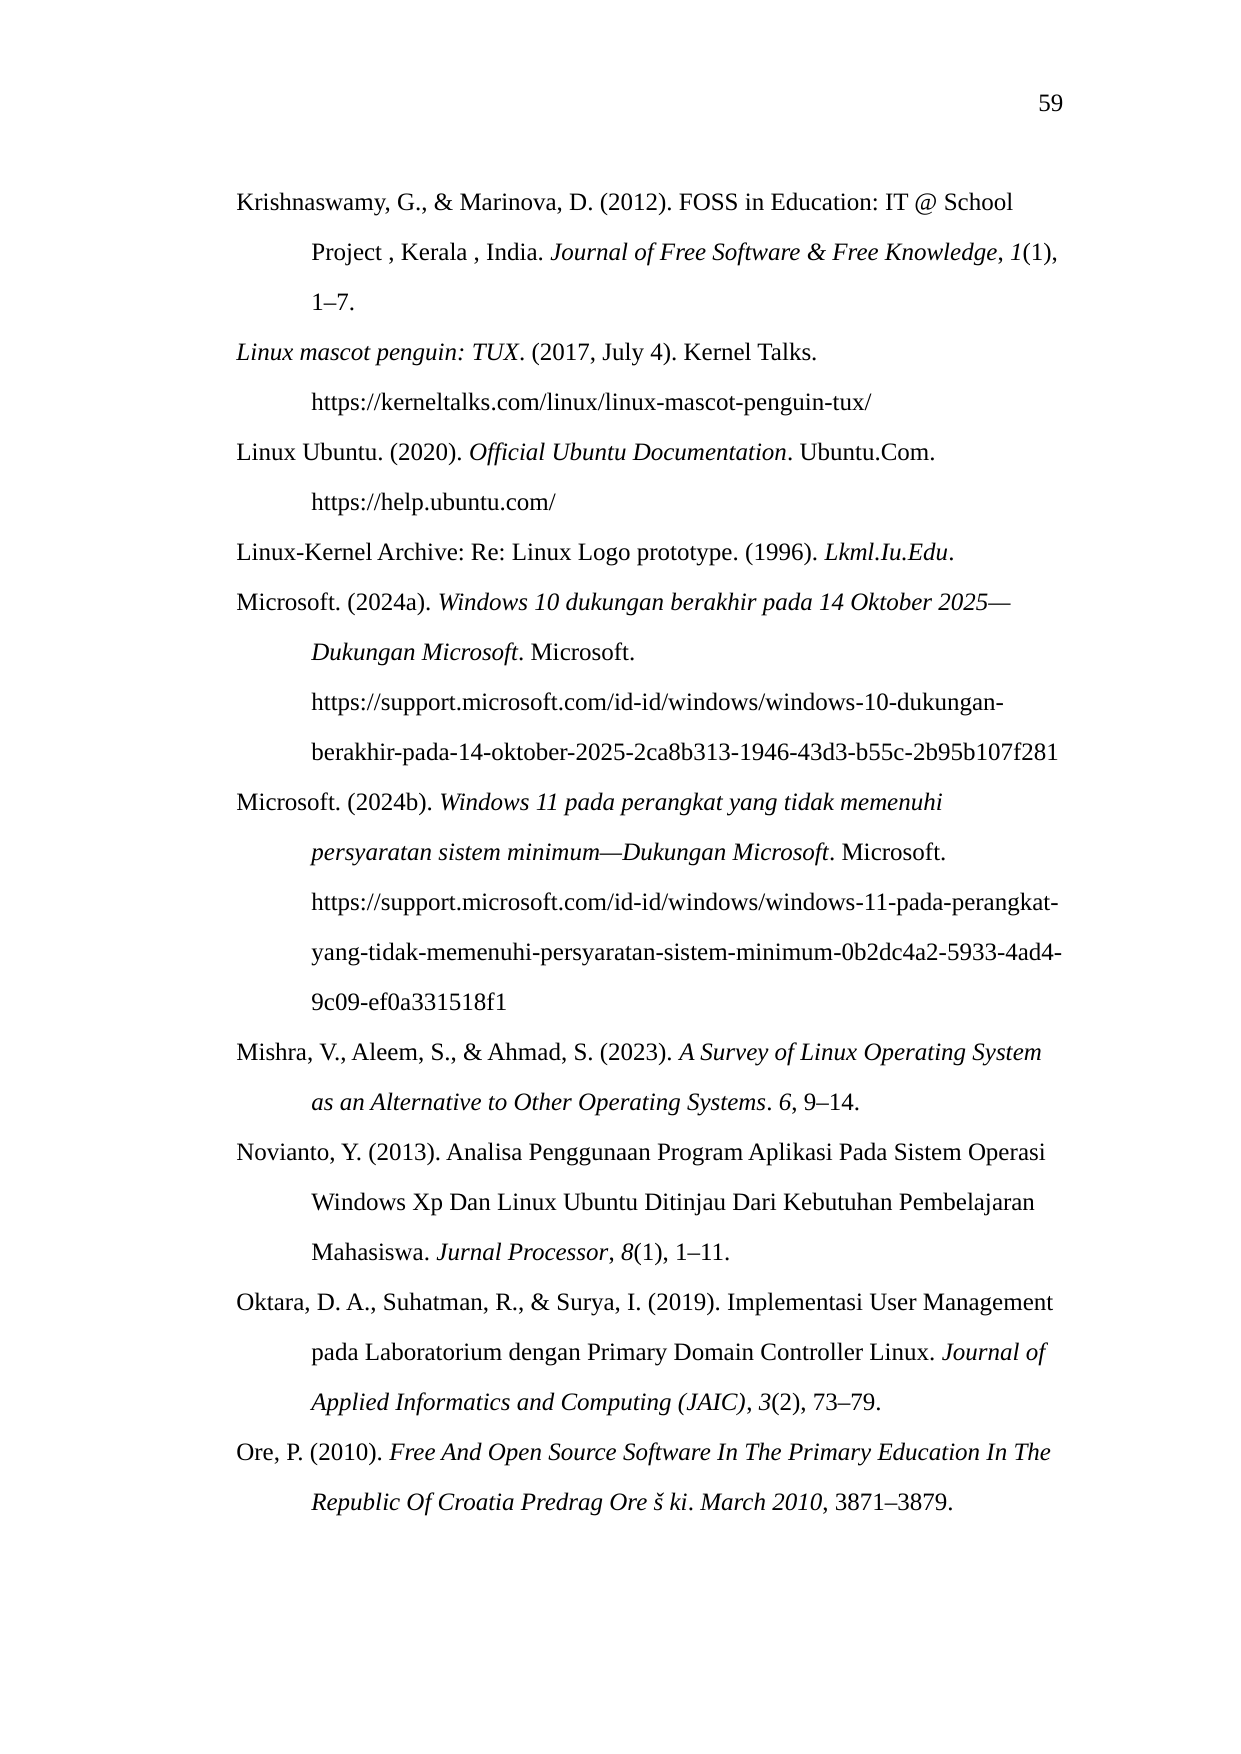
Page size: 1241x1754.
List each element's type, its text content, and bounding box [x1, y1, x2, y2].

text Linux-Kernel Archive: Re: Linux Logo prototype. (1996). Lkml.Iu.Edu. [236, 515, 1063, 565]
text Microsoft. (2024a). Windows 10 dukungan berakhir pada 14 Oktober 2025—Dukungan Microsoft. Microsoft. https://support.microsoft.com/id-id/windows/windows-10-dukungan-berakhir-pada-14-oktober-2025-2ca8b313-1946-43d3-b55c-2b95b107f281 [236, 565, 1063, 765]
text Linux mascot penguin: TUX. (2017, July 4). Kernel Talks. https://kerneltalks.com/linux/linux-mascot-penguin-tux/ [236, 315, 1063, 415]
text Oktara, D. A., Suhatman, R., & Surya, I. (2019). Implementasi User Management pada Laboratorium dengan Primary Domain Controller Linux. Journal of Applied Informatics and Computing (JAIC), 3(2), 73–79. [236, 1265, 1063, 1415]
text Linux Ubuntu. (2020). Official Ubuntu Documentation. Ubuntu.Com. https://help.ubuntu.com/ [236, 415, 1063, 515]
text Microsoft. (2024b). Windows 11 pada perangkat yang tidak memenuhi persyaratan sistem minimum—Dukungan Microsoft. Microsoft. https://support.microsoft.com/id-id/windows/windows-11-pada-perangkat-yang-tidak-memenuhi-persyaratan-sistem-minimum-0b2dc4a2-5933-4ad4-9c09-ef0a331518f1 [236, 765, 1063, 1015]
text Krishnaswamy, G., & Marinova, D. (2012). FOSS in Education: IT @ School Project , Kerala , India. Journal of Free Software & Free Knowledge, 1(1), 1–7. [236, 165, 1063, 315]
text Mishra, V., Aleem, S., & Ahmad, S. (2023). A Survey of Linux Operating System as an Alternative to Other Operating Systems. 6, 9–14. [236, 1015, 1063, 1115]
text Ore, P. (2010). Free And Open Source Software In The Primary Education In The Republic Of Croatia Predrag Ore š ki. March 2010, 3871–3879. [236, 1415, 1063, 1515]
text Novianto, Y. (2013). Analisa Penggunaan Program Aplikasi Pada Sistem Operasi Windows Xp Dan Linux Ubuntu Ditinjau Dari Kebutuhan Pembelajaran Mahasiswa. Jurnal Processor, 8(1), 1–11. [236, 1115, 1063, 1265]
